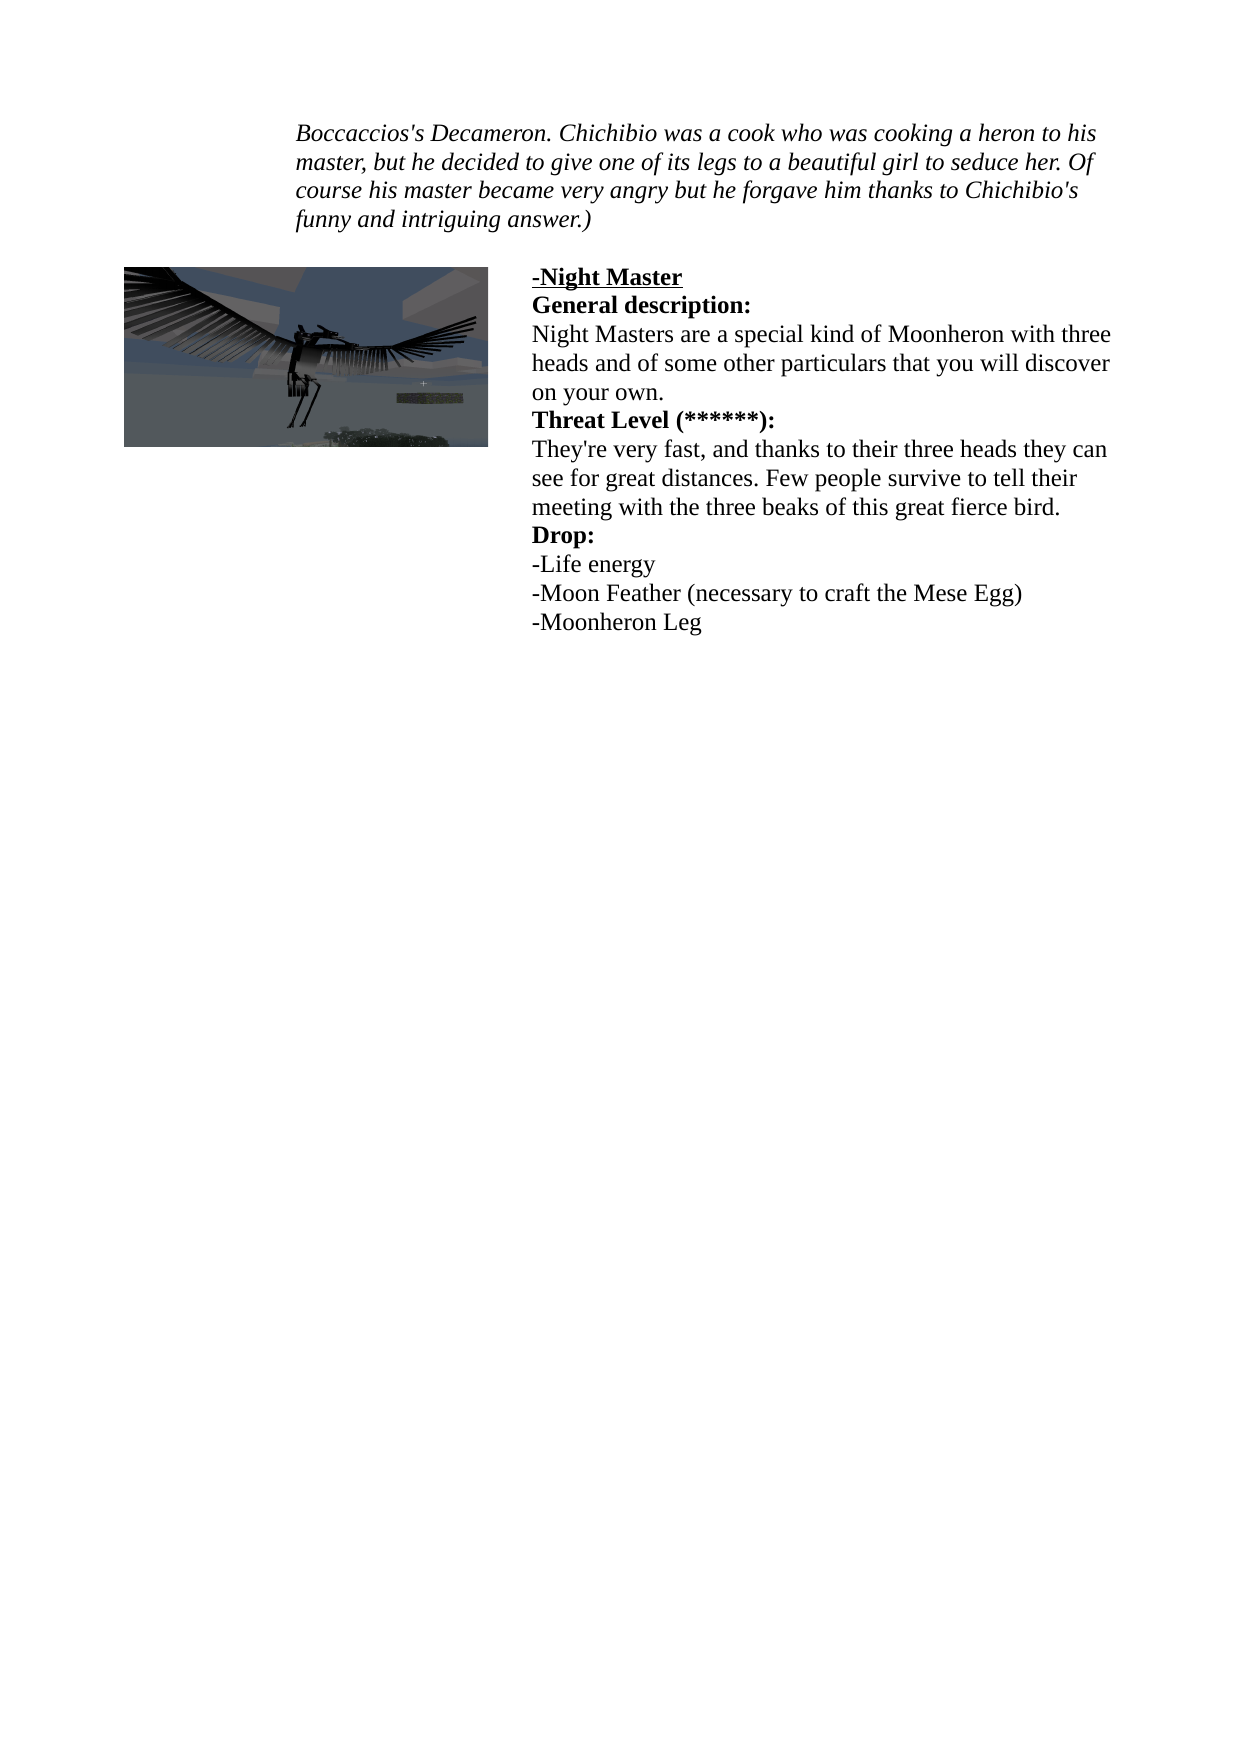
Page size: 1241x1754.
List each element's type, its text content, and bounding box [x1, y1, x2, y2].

text General description: [532, 291, 1122, 319]
text Boccaccios's Decameron. Chichibio was a cook who was cooking a heron to his master, but he decided to give one of its legs to a beautiful girl to seduce her. Of course his master became very angry but he forgave him thanks to Chichibio's funny and intriguing answer.) [295, 118, 1122, 233]
text -Night Master [532, 262, 1122, 291]
text -Life energy [532, 549, 1122, 578]
text Night Masters are a special kind of Moonheron with three heads and of some other particulars that you will discover on your own. [532, 319, 1122, 406]
picture [124, 267, 489, 447]
text Threat Level (******): [532, 406, 1122, 434]
text -Moonheron Leg [532, 607, 1122, 636]
text They're very fast, and thanks to their three heads they can see for great distances. Few people survive to tell their meeting with the three beaks of this great fierce bird. [532, 434, 1122, 521]
text -Moon Feather (necessary to craft the Mese Egg) [532, 578, 1122, 607]
text Drop: [532, 521, 1122, 549]
